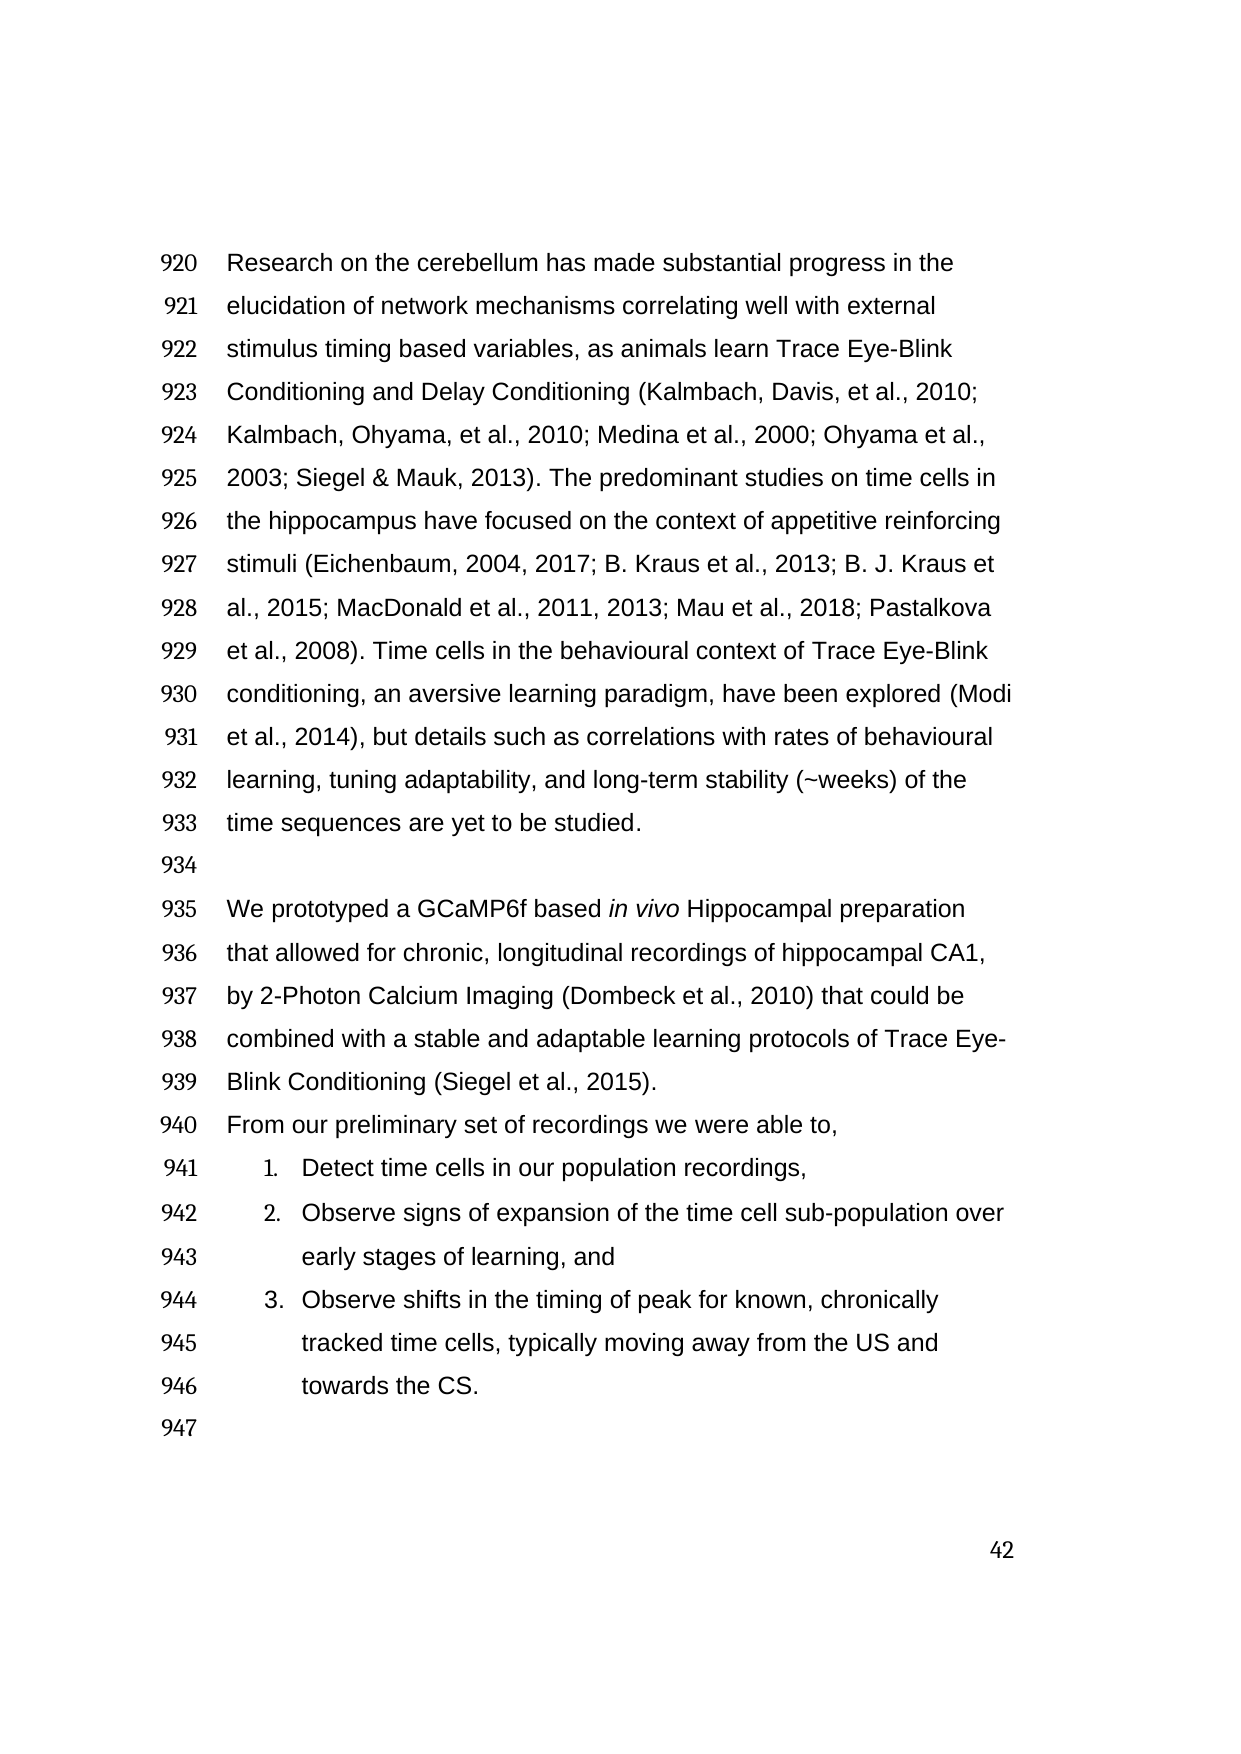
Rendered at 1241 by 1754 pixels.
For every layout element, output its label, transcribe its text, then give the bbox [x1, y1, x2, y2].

list Observe signs of expansion of the time cell sub-population over early stages of learning, and [264, 1198, 1014, 1271]
text From our preliminary set of recordings we were able to, [226, 1110, 1014, 1139]
text We prototyped a GCaMP6f based in vivo Hippocampal preparation that allowed for chronic, longitudinal recordings of hippocampal CA1, by 2-Photon Calcium Imaging (Dombeck et al., 2010)⁠ that could be combined with a stable and adaptable learning protocols of Trace Eye-Blink Conditioning (Siegel et al., 2015)⁠. [226, 894, 1014, 1096]
list Detect time cells in our population recordings, [264, 1153, 1014, 1183]
text Research on the cerebellum has made substantial progress in the elucidation of network mechanisms correlating well with external stimulus timing based variables, as animals learn Trace Eye-Blink Conditioning and Delay Conditioning (Kalmbach, Davis, et al., 2010; Kalmbach, Ohyama, et al., 2010; Medina et al., 2000; Ohyama et al., 2003; Siegel & Mauk, 2013)⁠. The predominant studies on time cells in the hippocampus have focused on the context of appetitive reinforcing stimuli (Eichenbaum, 2004, 2017; B. Kraus et al., 2013; B. J. Kraus et al., 2015; MacDonald et al., 2011, 2013; Mau et al., 2018; Pastalkova et al., 2008)⁠. Time cells in the behavioural context of Trace Eye-Blink conditioning, an aversive learning paradigm, have been explored (Modi et al., 2014)⁠, but details such as correlations with rates of behavioural learning, tuning adaptability, and long-term stability (~weeks) of the time sequences are yet to be studied. [226, 248, 1014, 837]
list Observe shifts in the timing of peak for known, chronically tracked time cells, typically moving away from the US and towards the CS. [264, 1285, 1014, 1400]
